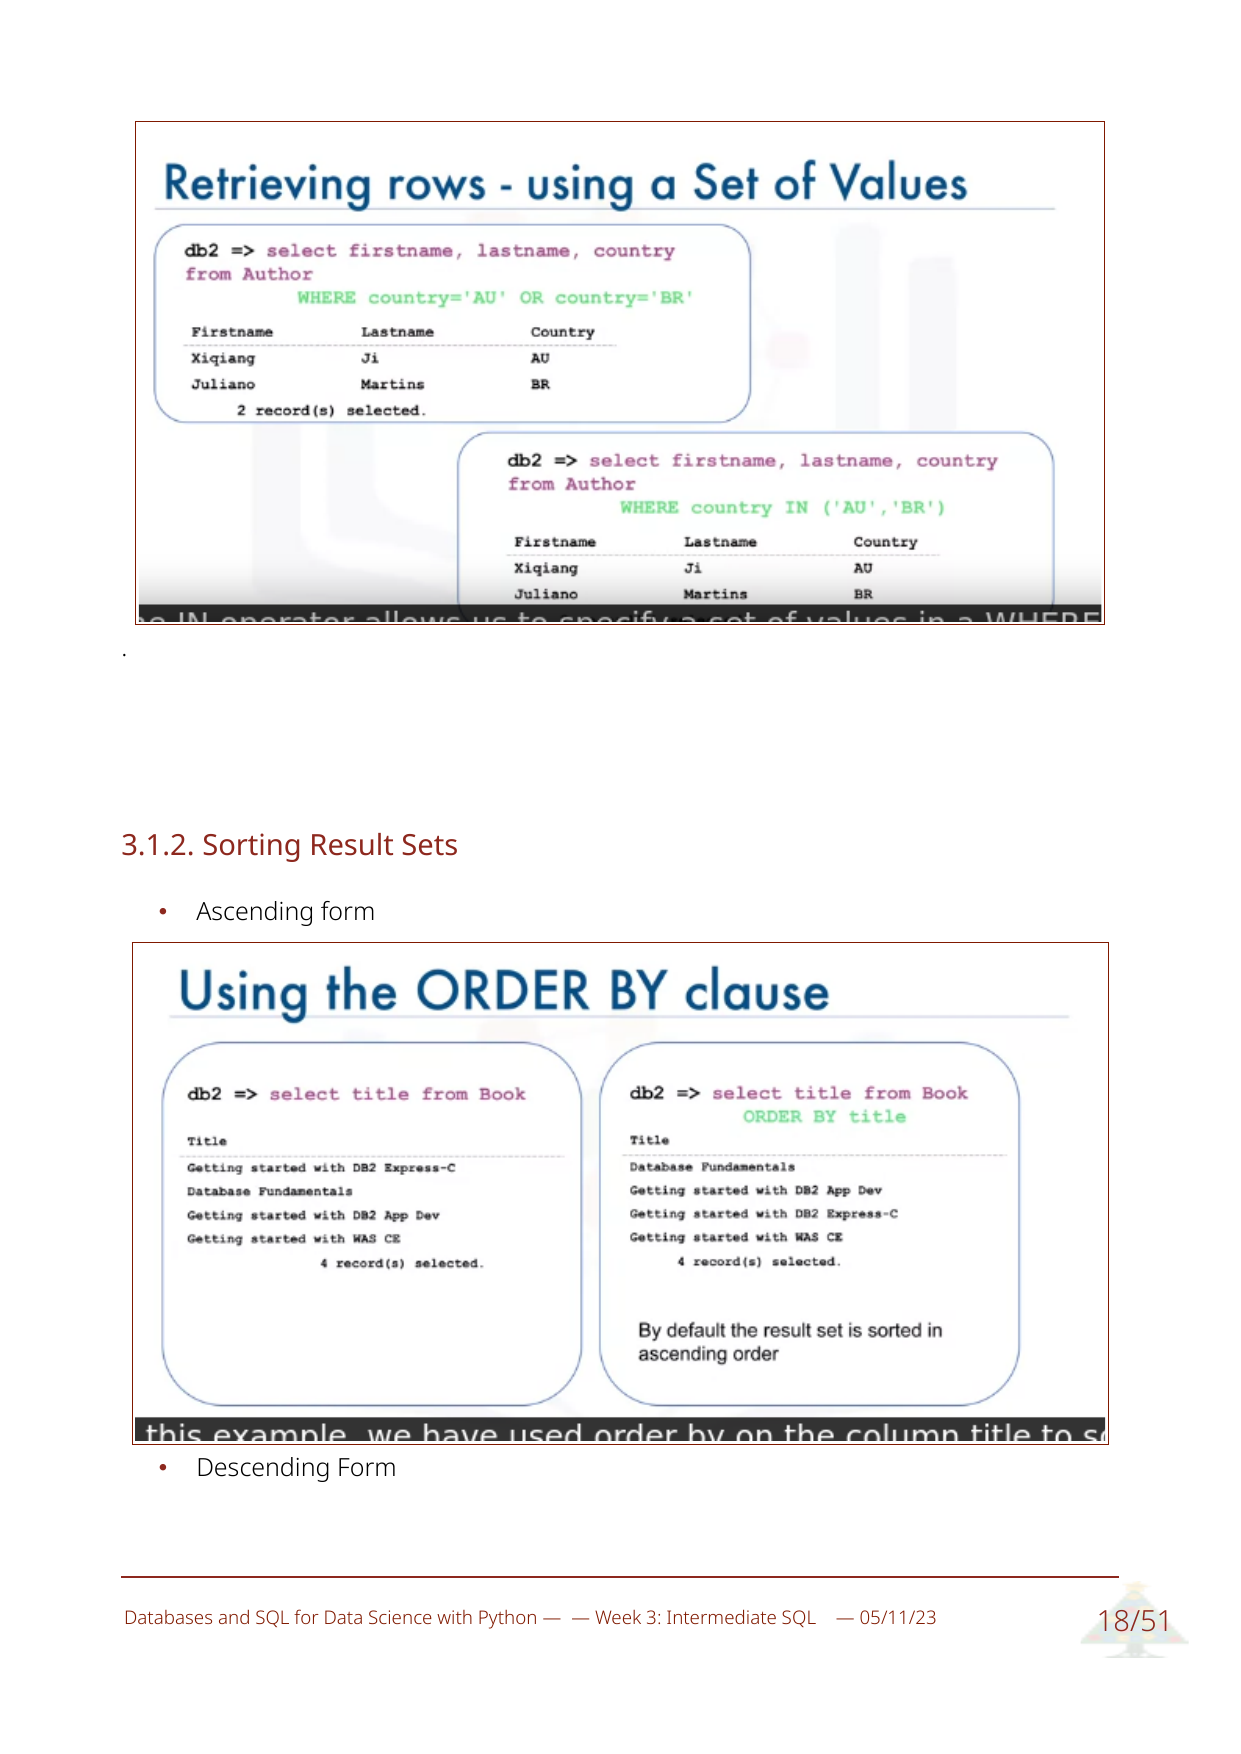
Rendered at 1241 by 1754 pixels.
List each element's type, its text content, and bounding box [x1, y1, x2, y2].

text . [121, 121, 1119, 664]
list Ascending form [158, 894, 1119, 928]
list Descending Form [158, 959, 1119, 1483]
picture [138, 124, 1102, 622]
subtitle Sorting Result Sets [121, 824, 1119, 864]
list [133, 943, 1108, 1444]
picture [135, 945, 1106, 1441]
